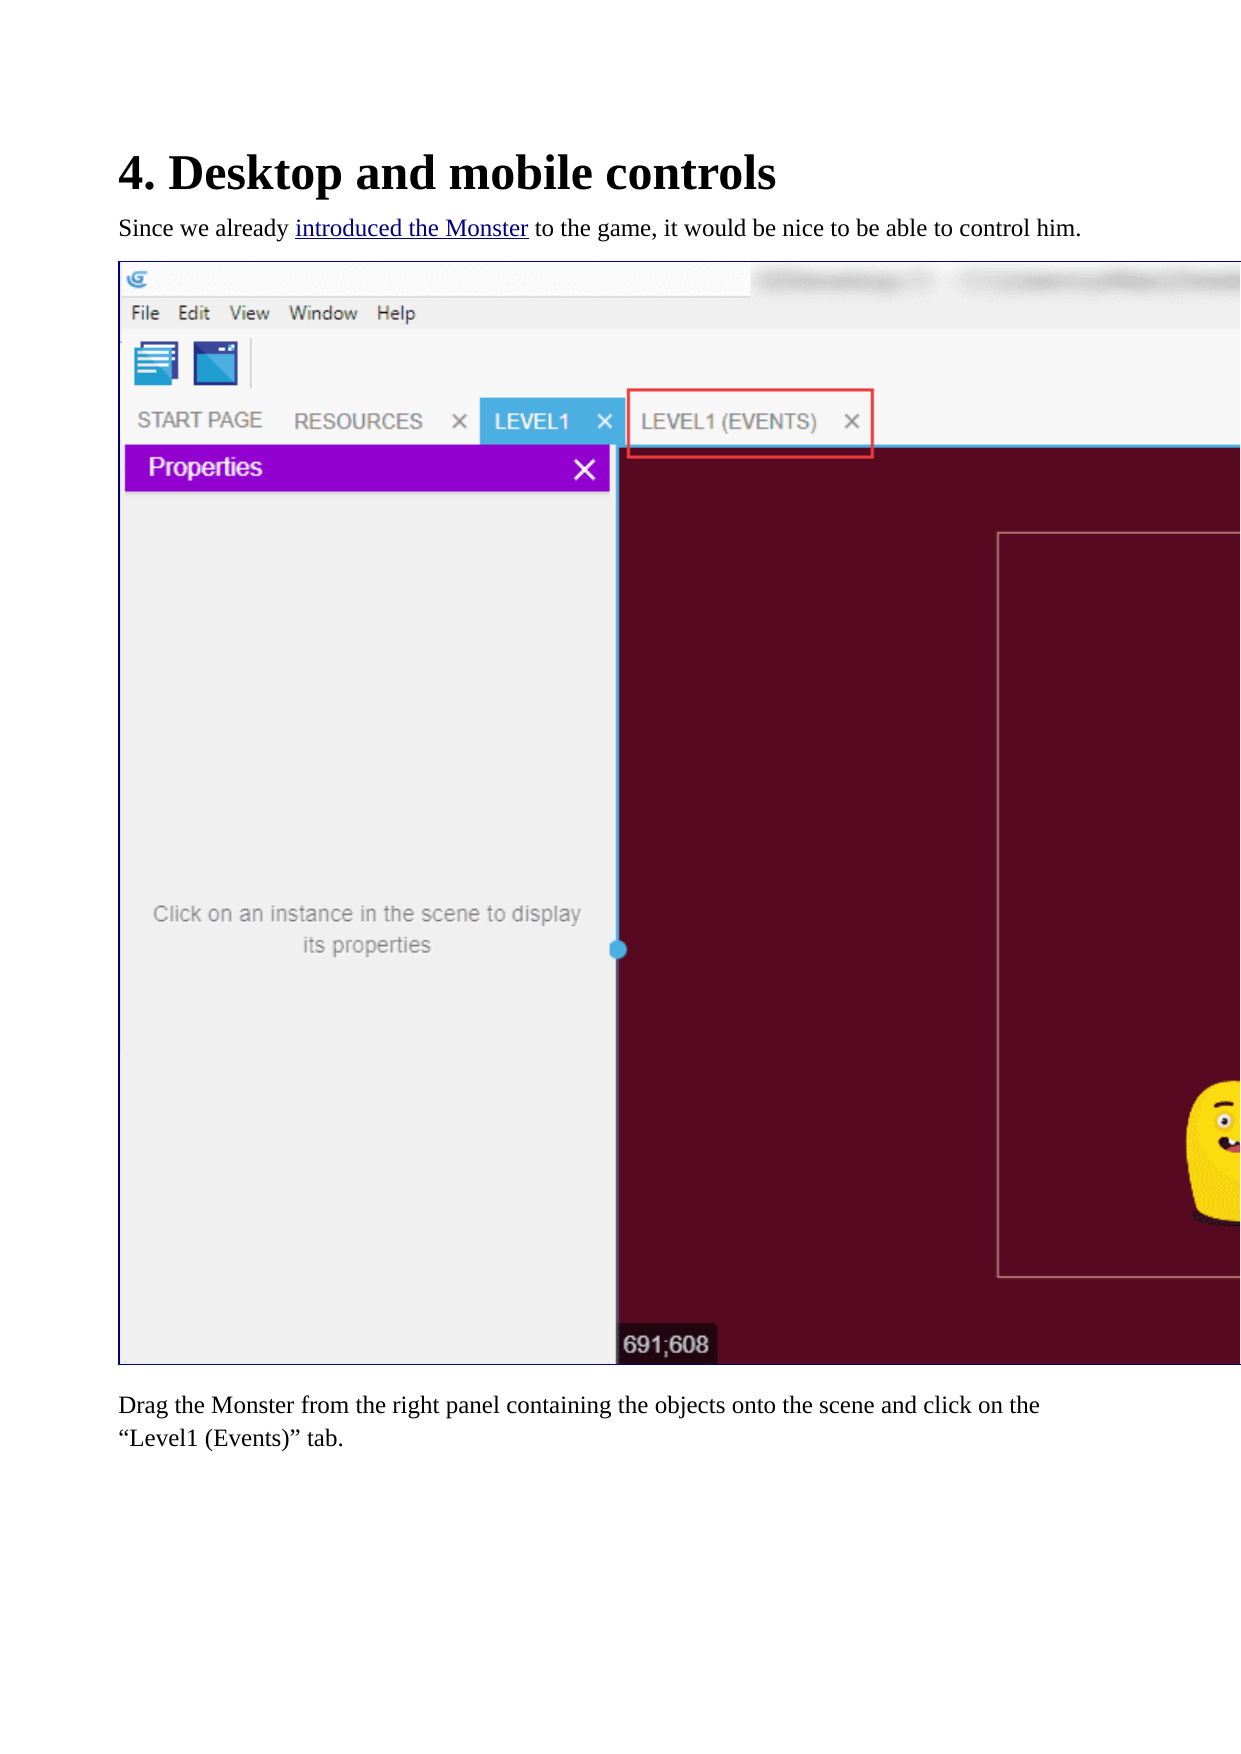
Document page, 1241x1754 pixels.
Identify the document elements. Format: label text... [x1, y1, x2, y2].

text Since we already introduced the Monster to the game, it would be nice to be able to control him. [118, 213, 1122, 242]
picture [120, 262, 1241, 1364]
text Drag the Monster from the right panel containing the objects onto the scene and click on the “Level1 (Events)” tab. [118, 1390, 1122, 1451]
subtitle 4. Desktop and mobile controls [118, 143, 1122, 201]
